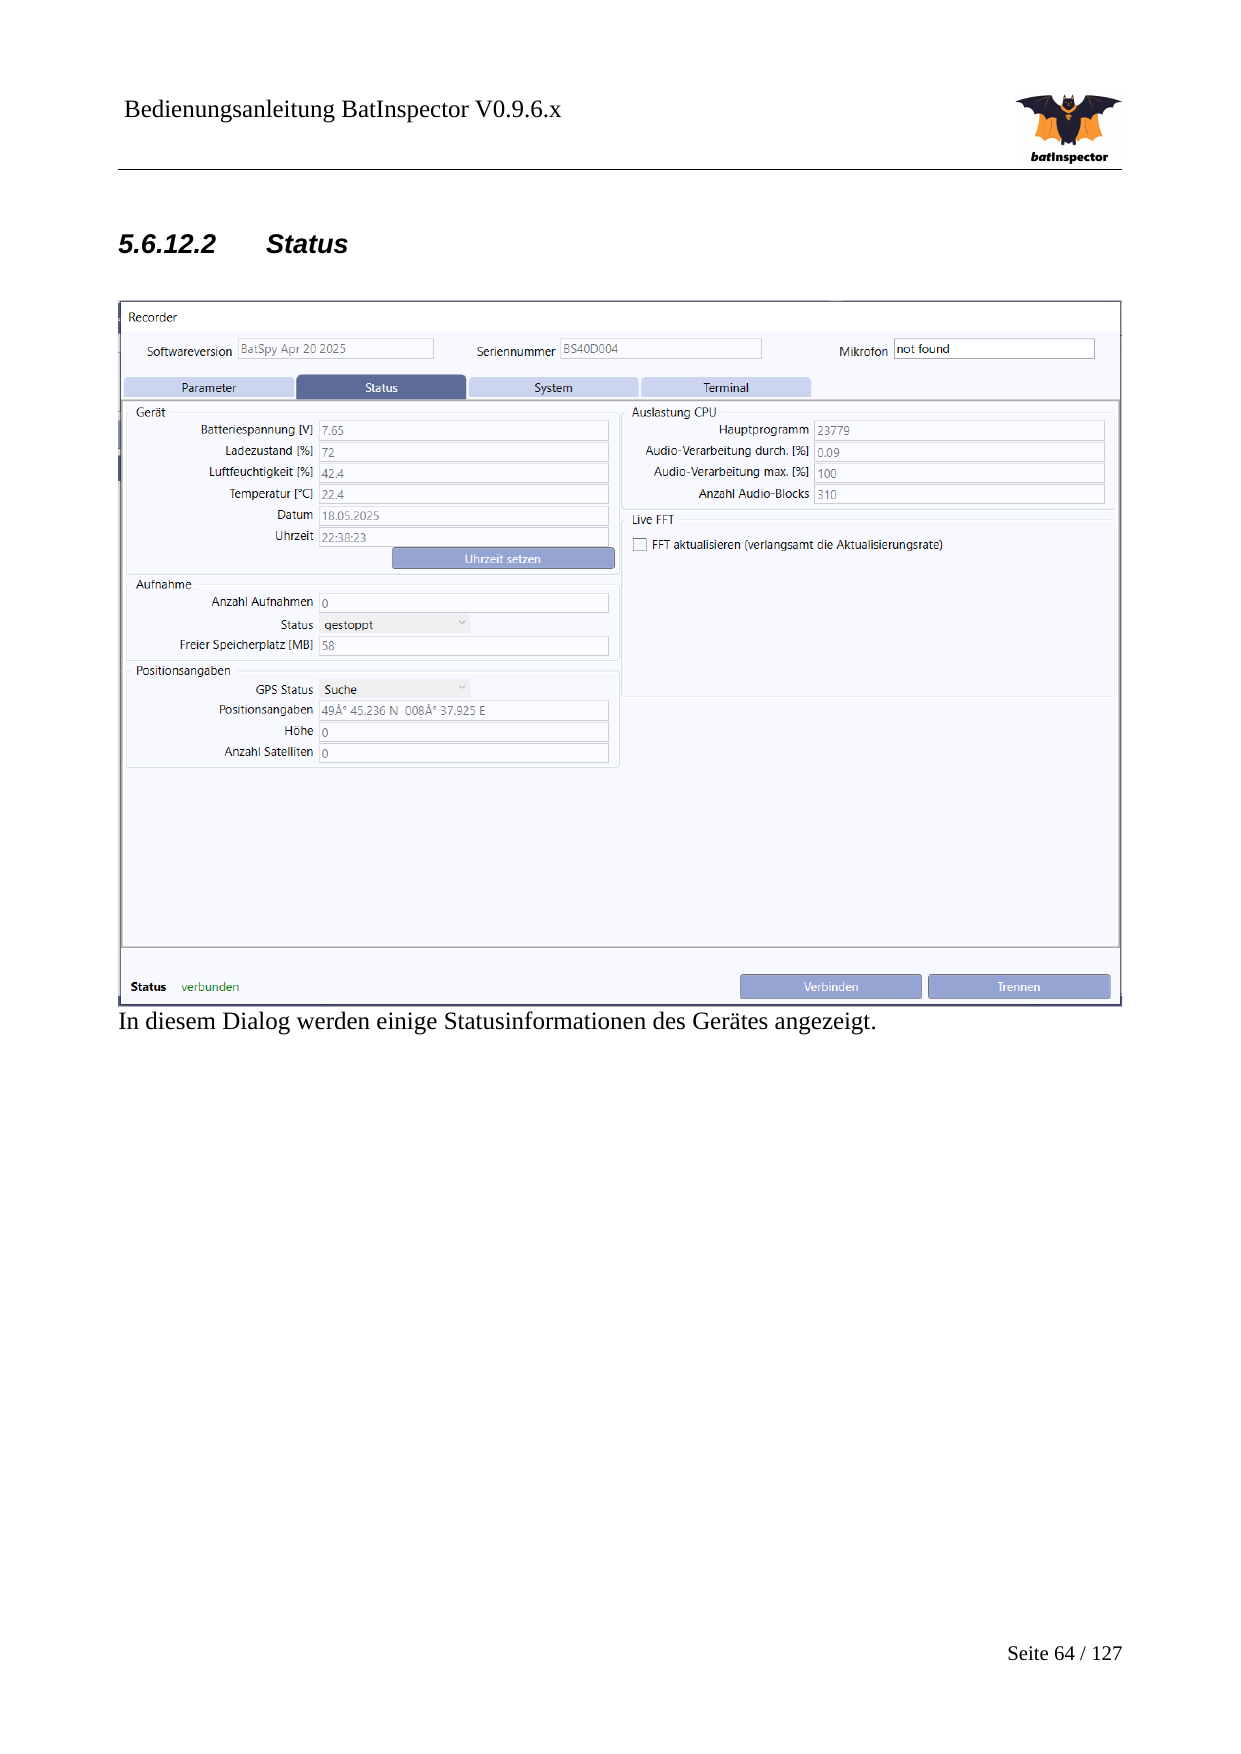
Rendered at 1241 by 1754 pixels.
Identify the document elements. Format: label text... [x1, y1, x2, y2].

text In diesem Dialog werden einige Statusinformationen des Gerätes angezeigt. [118, 1007, 1122, 1035]
picture [1015, 88, 1125, 165]
subtitle Status [118, 228, 1122, 259]
picture [118, 300, 1123, 1007]
